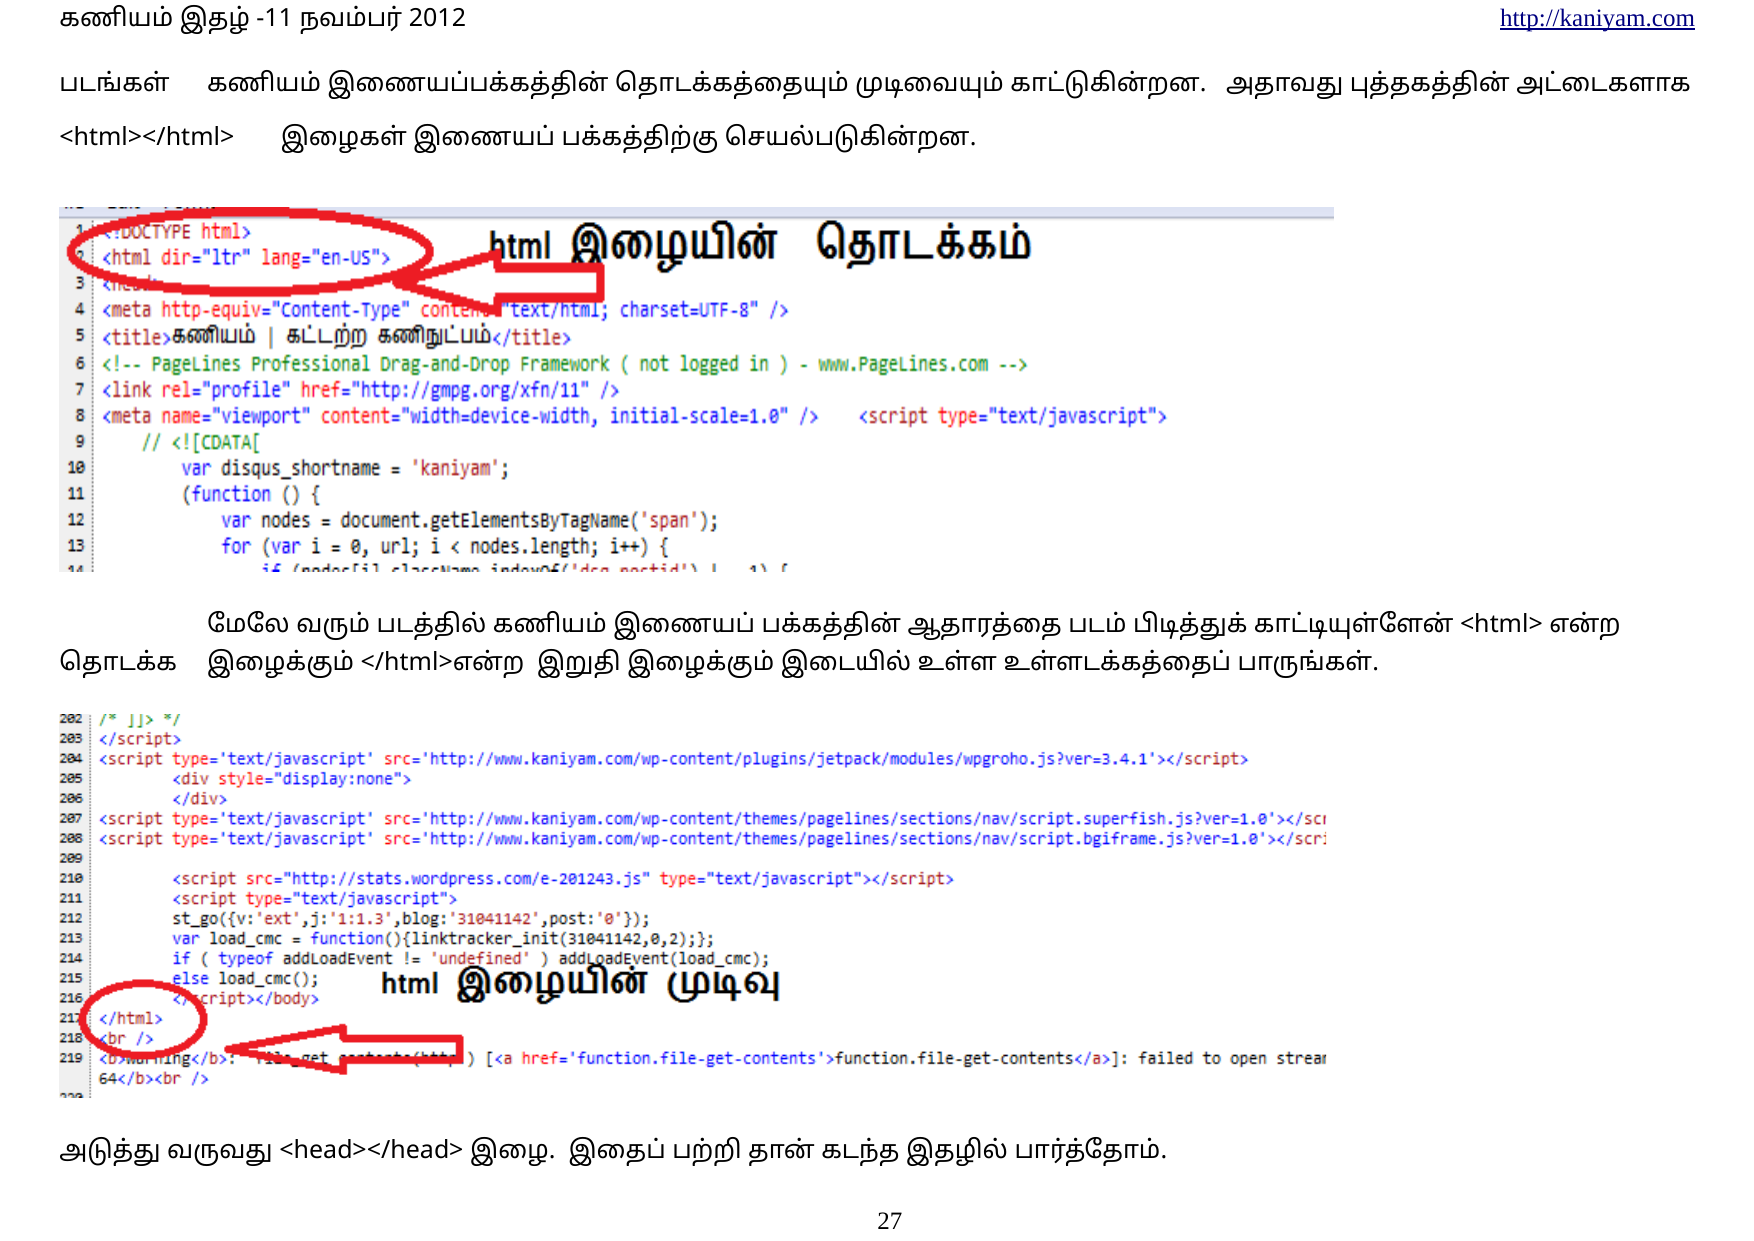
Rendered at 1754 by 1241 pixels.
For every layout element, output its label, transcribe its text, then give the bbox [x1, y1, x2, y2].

text படங்கள் கணியம் இணையப்பக்கத்தின் தொடக்கத்தையும் முடிவையும் காட்டுகின்றன. அதாவது புத்தகத்தின் அட்டைகளாக <html></html> இழைகள் இணையப் பக்கத்திற்கு செயல்படுகின்றன. [59, 64, 1695, 155]
text அடுத்து வருவது <head></head> இழை. இதைப் பற்றி தான் கடந்த இதழில் பார்த்தோம். [59, 1131, 1695, 1168]
text மேலே வரும் படத்தில் கணியம் இணையப் பக்கத்தின் ஆதாரத்தை படம் பிடித்துக் காட்டியுள்ளேன் <html> என்ற தொடக்க இழைக்கும் </html>என்ற இறுதி இழைக்கும் இடையில் உள்ள உள்ளடக்கத்தைப் பாருங்கள். [59, 606, 1695, 680]
